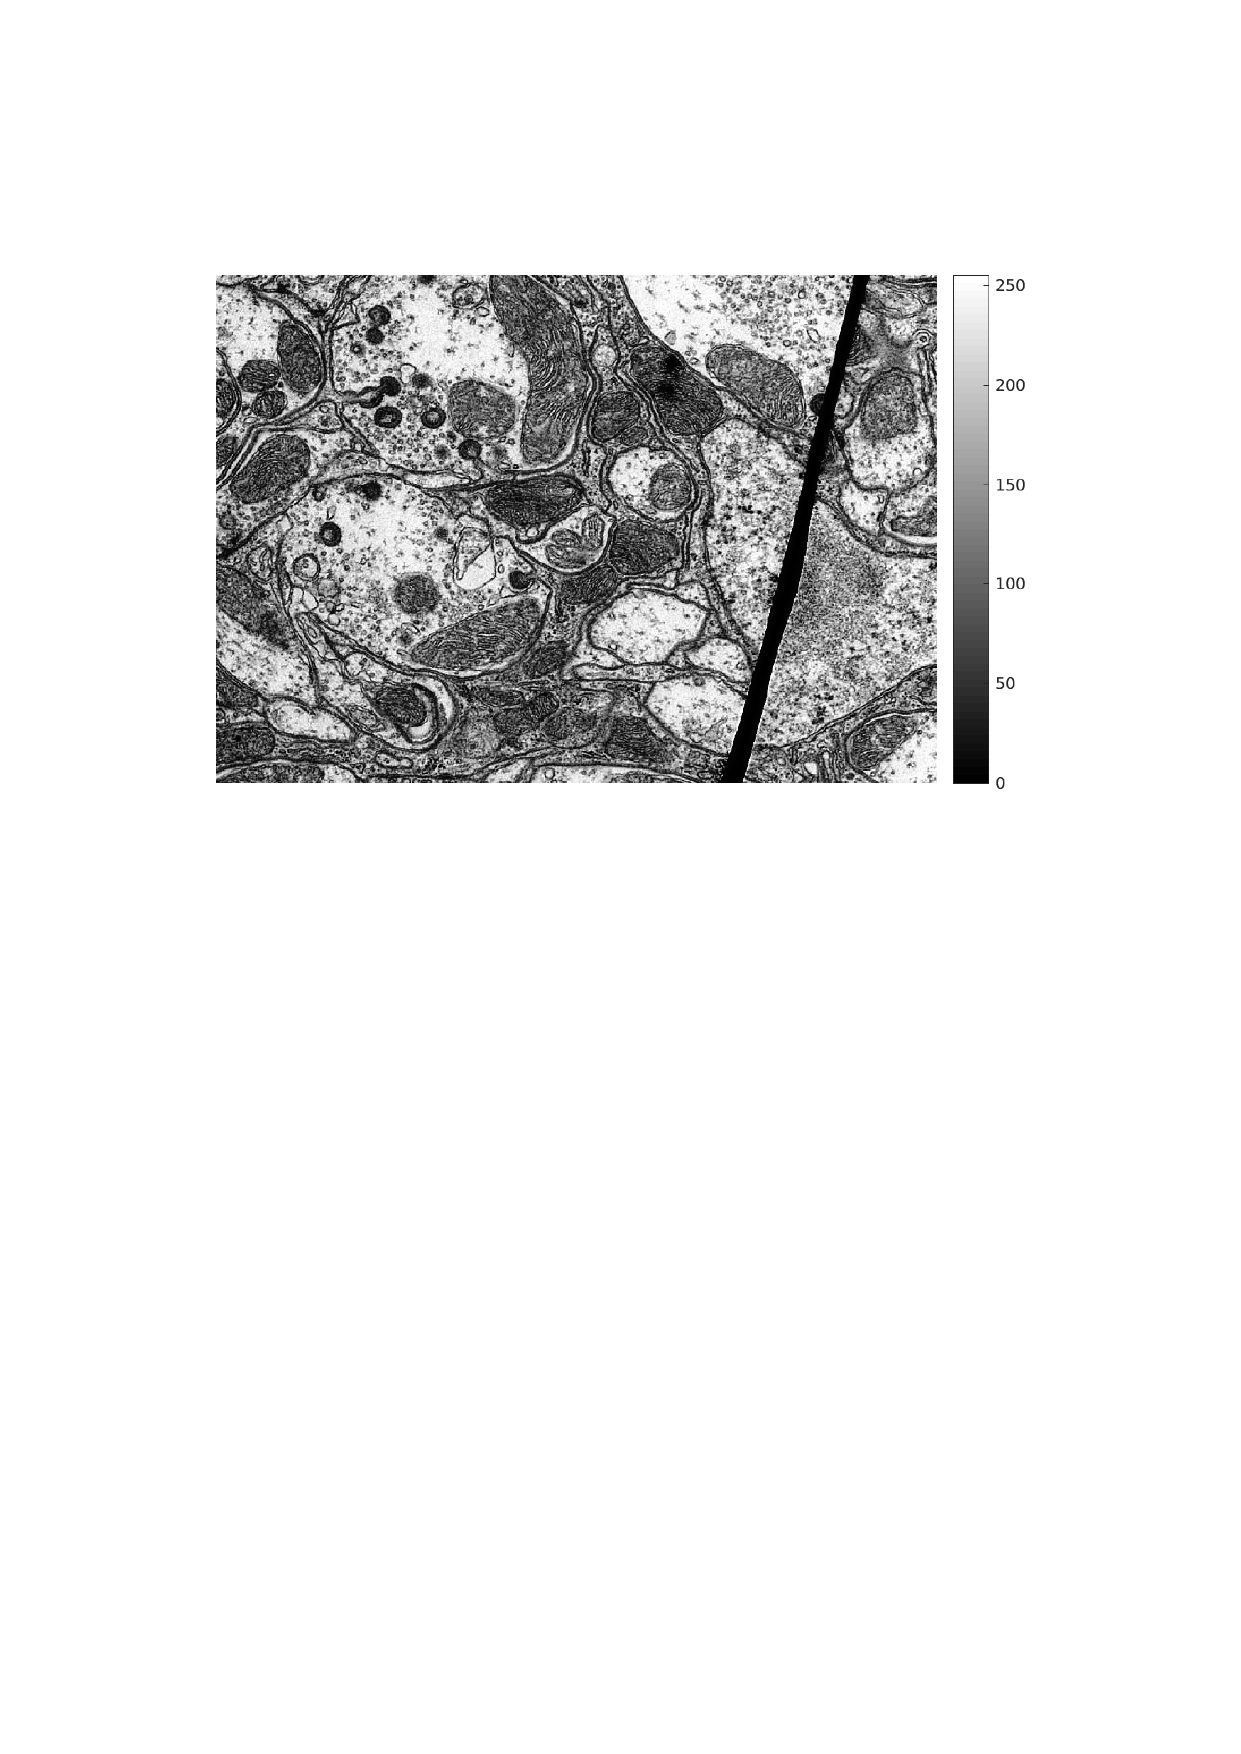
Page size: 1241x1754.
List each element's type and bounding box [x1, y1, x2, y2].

picture [118, 175, 1123, 929]
